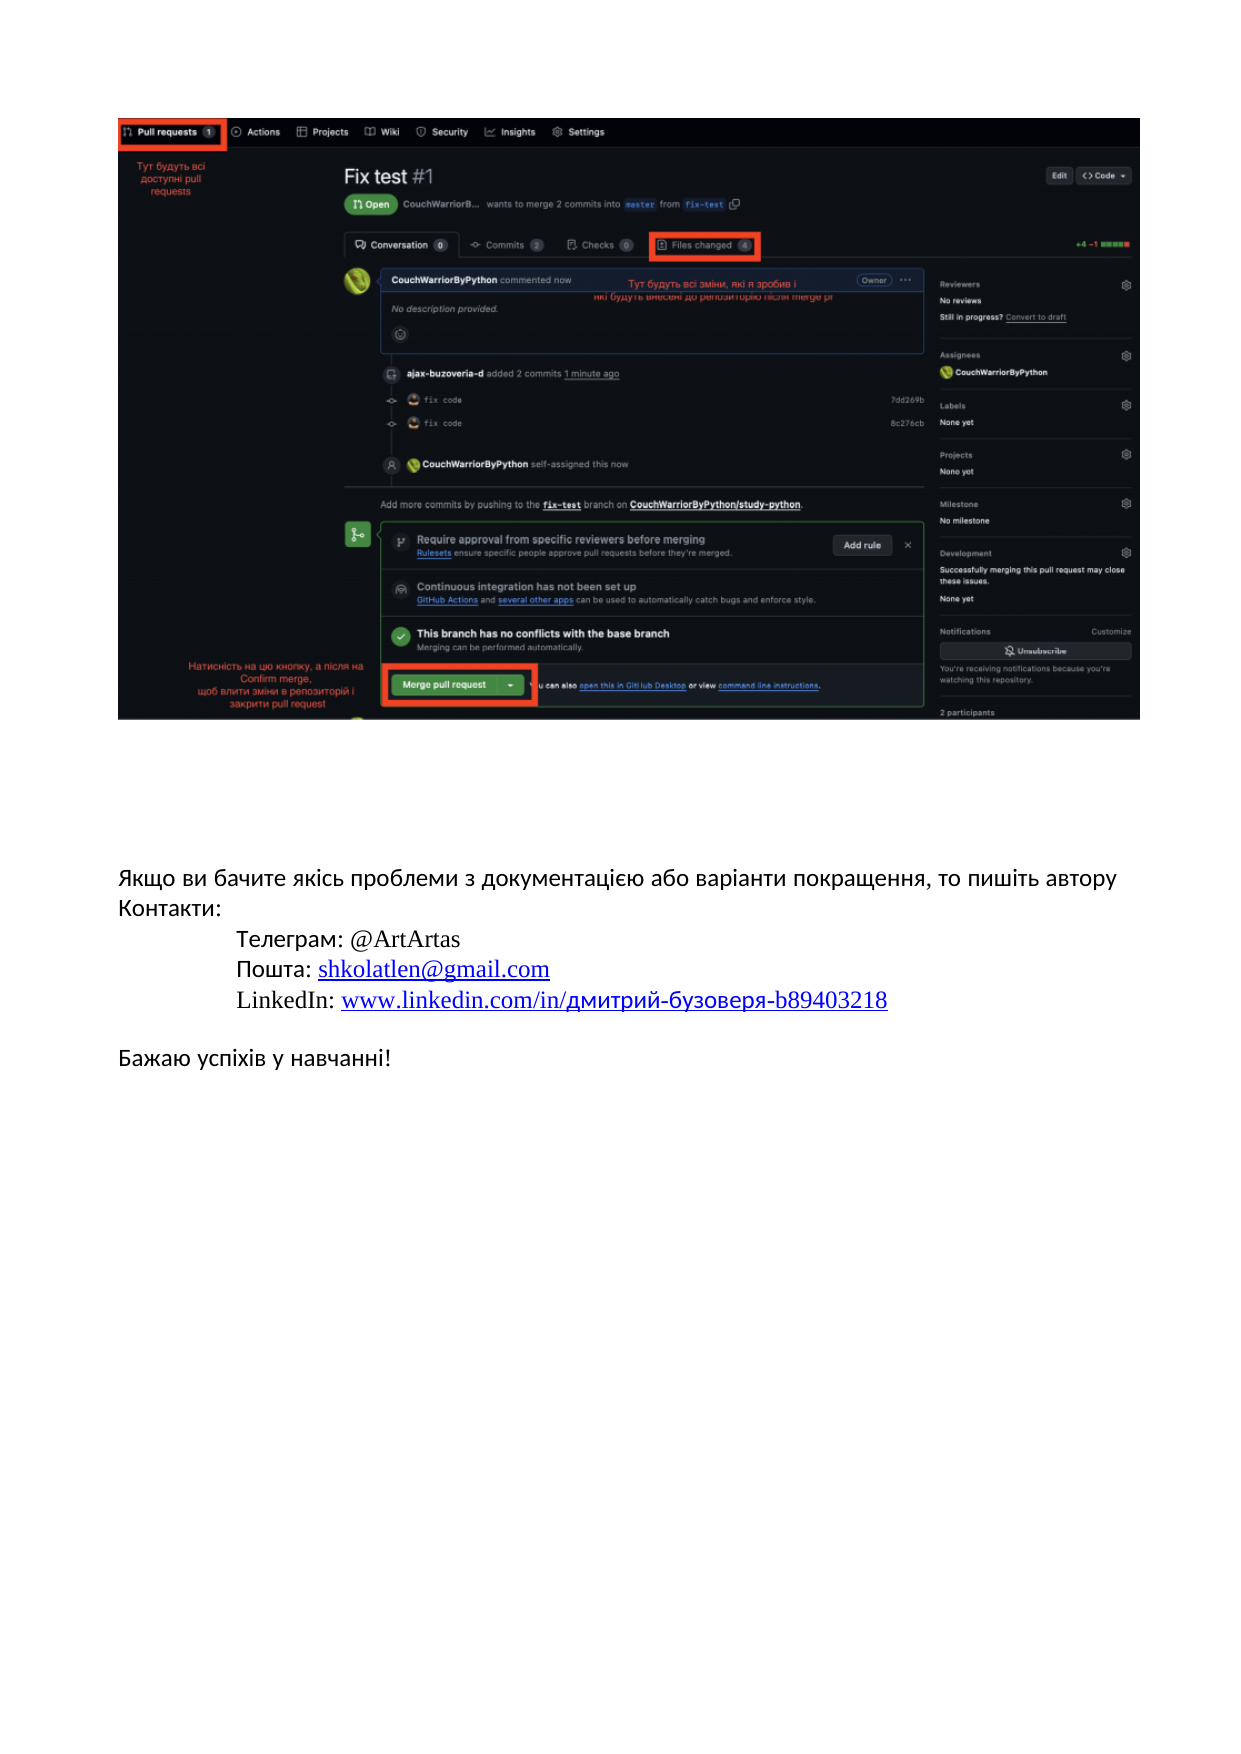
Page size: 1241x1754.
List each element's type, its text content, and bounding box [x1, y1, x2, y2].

text LinkedIn: www.linkedin.com/in/дмитрий-бузоверя-b89403218 [118, 984, 1122, 1014]
text Пошта: shkolatlen@gmail.com [118, 953, 1122, 984]
text Якщо ви бачите якісь проблеми з документацією або варіанти покращення, то пишіть автору Контакти: Телеграм: @ArtArtas [118, 862, 1122, 953]
text Бажаю успіхів у навчанні! [118, 1043, 1122, 1073]
